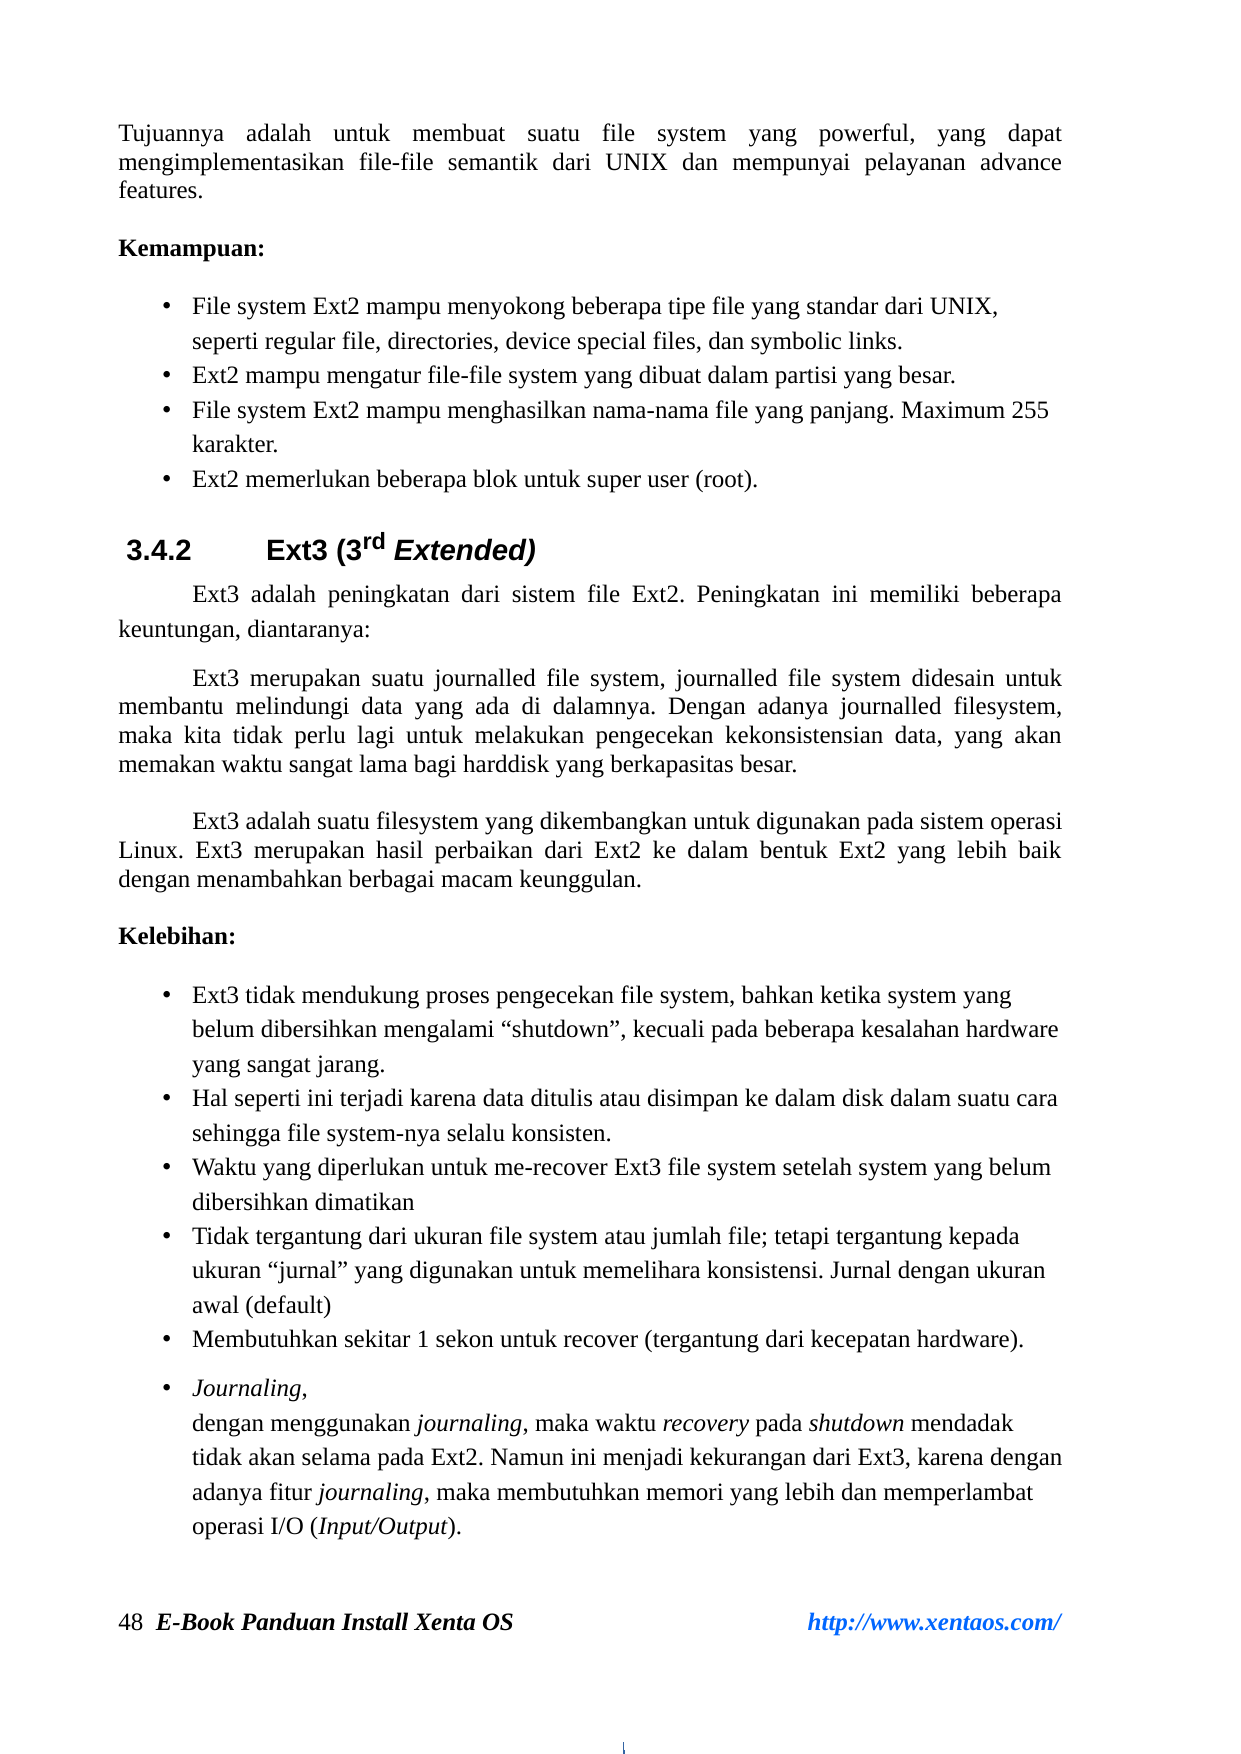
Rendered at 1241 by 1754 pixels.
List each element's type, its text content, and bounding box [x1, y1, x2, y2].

list Ext3 tidak mendukung proses pengecekan file system, bahkan ketika system yang belum dibersihkan mengalami “shutdown”, kecuali pada beberapa kesalahan hardware yang sangat jarang. [162, 980, 1063, 1077]
list Journaling, dengan menggunakan journaling, maka waktu recovery pada shutdown mendadak tidak akan selama pada Ext2. Namun ini menjadi kekurangan dari Ext3, karena dengan adanya fitur journaling, maka membutuhkan memori yang lebih dan memperlambat operasi I/O (Input/Output). [162, 1373, 1063, 1540]
list Ext2 mampu mengatur file-file system yang dibuat dalam partisi yang besar. [162, 360, 1063, 389]
text Kemampuan: [118, 233, 1063, 262]
list Hal seperti ini terjadi karena data ditulis atau disimpan ke dalam disk dalam suatu cara sehingga file system-nya selalu konsisten. [162, 1083, 1063, 1146]
list Tidak tergantung dari ukuran file system atau jumlah file; tetapi tergantung kepada ukuran “jurnal” yang digunakan untuk memelihara konsistensi. Jurnal dengan ukuran awal (default) [162, 1221, 1063, 1319]
list Membutuhkan sekitar 1 sekon untuk recover (tergantung dari kecepatan hardware). [162, 1324, 1063, 1353]
list File system Ext2 mampu menyokong beberapa tipe file yang standar dari UNIX, seperti regular file, directories, device special files, dan symbolic links. [162, 291, 1063, 354]
text Ext3 merupakan suatu journalled file system, journalled file system didesain untuk membantu melindungi data yang ada di dalamnya. Dengan adanya journalled filesystem, maka kita tidak perlu lagi untuk melakukan pengecekan kekonsistensian data, yang akan memakan waktu sangat lama bagi harddisk yang berkapasitas besar. [118, 663, 1063, 778]
text Ext3 adalah suatu filesystem yang dikembangkan untuk digunakan pada sistem operasi Linux. Ext3 merupakan hasil perbaikan dari Ext2 ke dalam bentuk Ext2 yang lebih baik dengan menambahkan berbagai macam keunggulan. [118, 806, 1063, 893]
text Kelebihan: [118, 921, 1063, 950]
list Ext2 memerlukan beberapa blok untuk super user (root). [162, 464, 1063, 492]
list File system Ext2 mampu menghasilkan nama-nama file yang panjang. Maximum 255 karakter. [162, 395, 1063, 458]
text Tujuannya adalah untuk membuat suatu file system yang powerful, yang dapat mengimplementasikan file-file semantik dari UNIX dan mempunyai pelayanan advance features. [118, 118, 1063, 204]
subtitle Ext3 (3rd Extended) [118, 527, 1063, 567]
list Waktu yang diperlukan untuk me-recover Ext3 file system setelah system yang belum dibersihkan dimatikan [162, 1152, 1063, 1215]
text Ext3 adalah peningkatan dari sistem file Ext2. Peningkatan ini memiliki beberapa keuntungan, diantaranya: [118, 579, 1063, 642]
